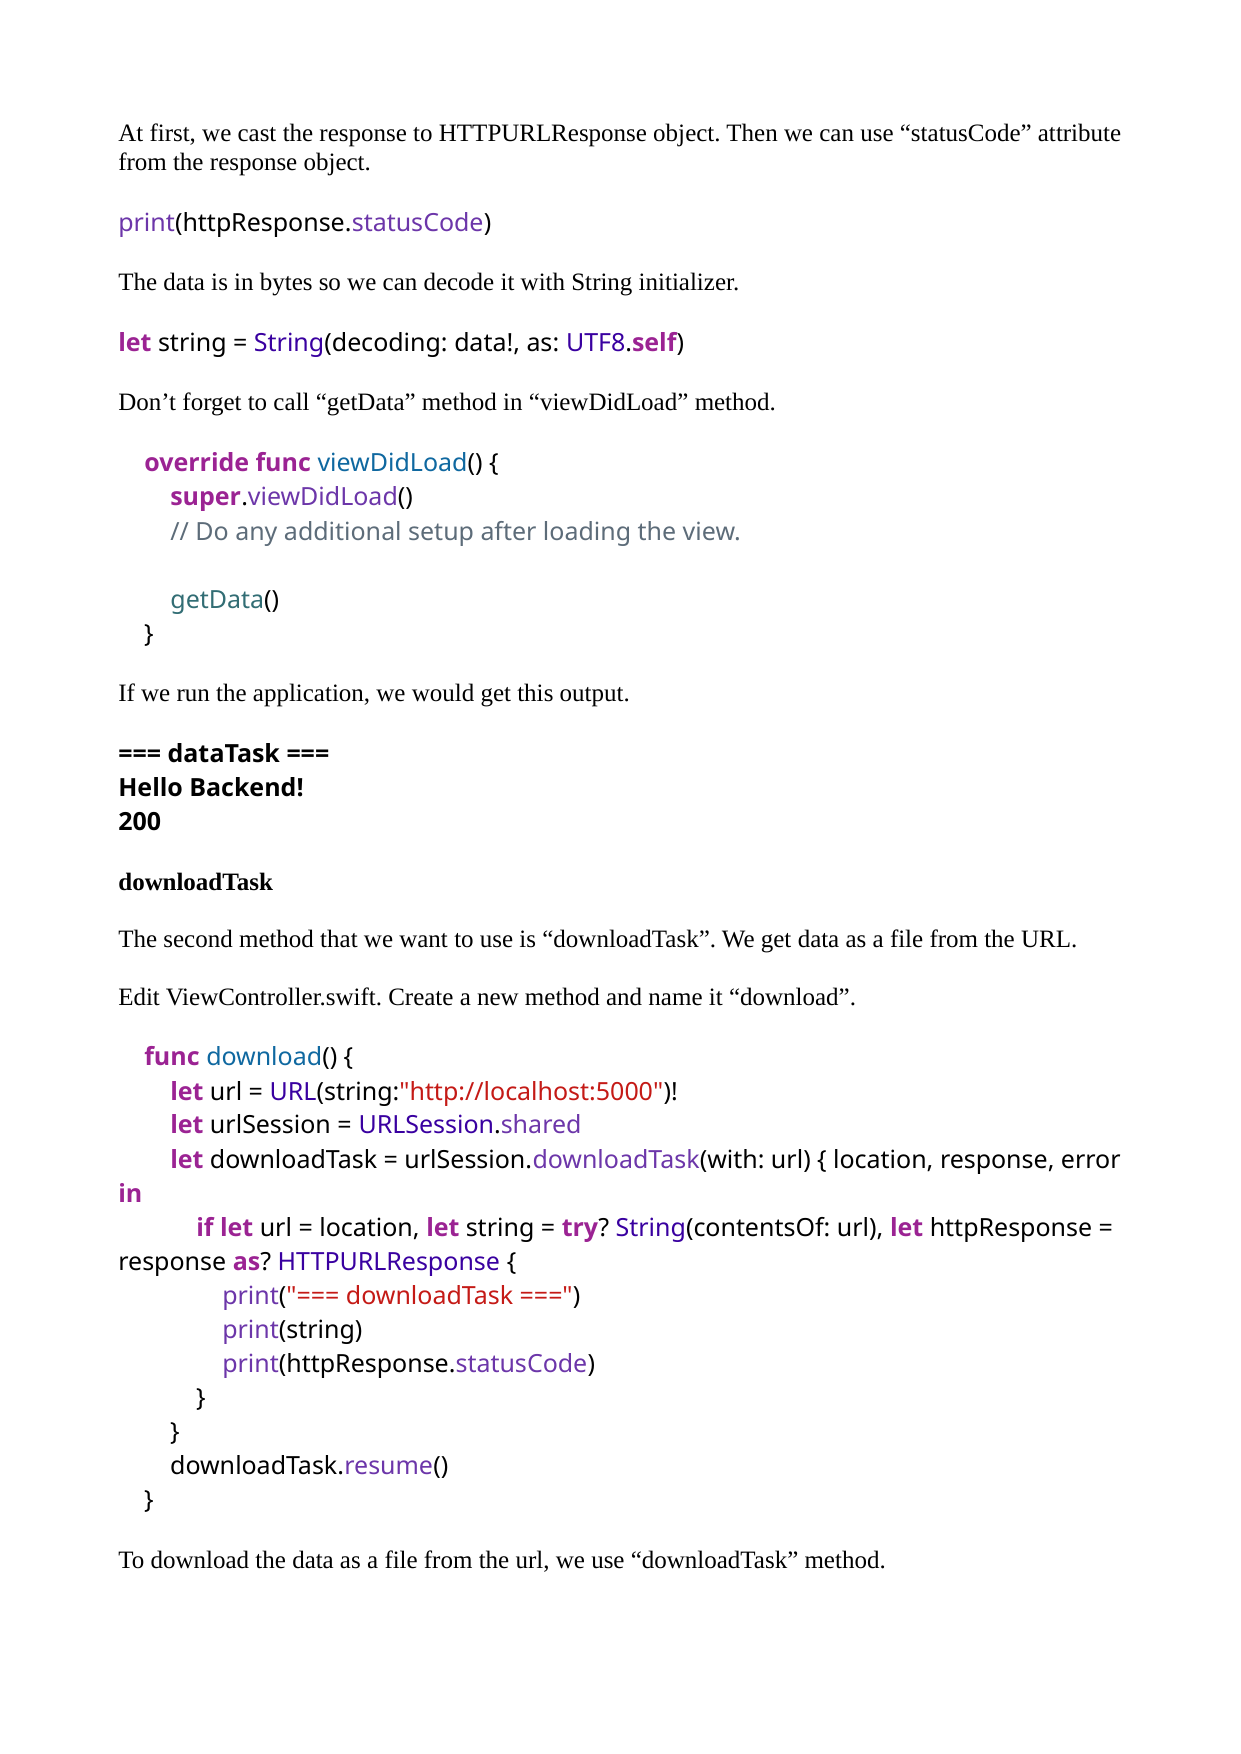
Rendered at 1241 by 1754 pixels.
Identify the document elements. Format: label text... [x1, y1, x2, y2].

text print("=== downloadTask ===") [118, 1277, 1122, 1312]
text print(httpResponse.statusCode) [118, 1346, 1122, 1380]
text 200 [118, 804, 1122, 838]
text The second method that we want to use is “downloadTask”. We get data as a file from the URL. [118, 924, 1122, 953]
text super.viewDidLoad() [118, 479, 1122, 513]
text Don’t forget to call “getData” method in “viewDidLoad” method. [118, 387, 1122, 416]
text print(httpResponse.statusCode) [118, 204, 1122, 238]
text Hello Backend! [118, 770, 1122, 804]
text if let url = location, let string = try? String(contentsOf: url), let httpResponse = response as? HTTPURLResponse { [118, 1209, 1122, 1277]
text If we run the application, we would get this output. [118, 678, 1122, 707]
text } [118, 1482, 1122, 1516]
text override func viewDidLoad() { [118, 445, 1122, 479]
text } [118, 1380, 1122, 1414]
text Edit ViewController.swift. Create a new method and name it “download”. [118, 982, 1122, 1010]
text downloadTask.resume() [118, 1448, 1122, 1482]
text getData() [118, 581, 1122, 615]
text let urlSession = URLSession.shared [118, 1107, 1122, 1141]
text print(string) [118, 1312, 1122, 1346]
text let downloadTask = urlSession.downloadTask(with: url) { location, response, error in [118, 1141, 1122, 1209]
text } [118, 1414, 1122, 1448]
text The data is in bytes so we can decode it with String initializer. [118, 267, 1122, 296]
text let string = String(decoding: data!, as: UTF8.self) [118, 325, 1122, 359]
text At first, we cast the response to HTTPURLResponse object. Then we can use “statusCode” attribute from the response object. [118, 118, 1122, 176]
text // Do any additional setup after loading the view. [118, 513, 1122, 547]
text downloadTask [118, 867, 1122, 895]
text func download() { [118, 1039, 1122, 1073]
text let url = URL(string:"http://localhost:5000")! [118, 1073, 1122, 1107]
text } [118, 615, 1122, 649]
text To download the data as a file from the url, we use “downloadTask” method. [118, 1545, 1122, 1573]
text === dataTask === [118, 736, 1122, 770]
